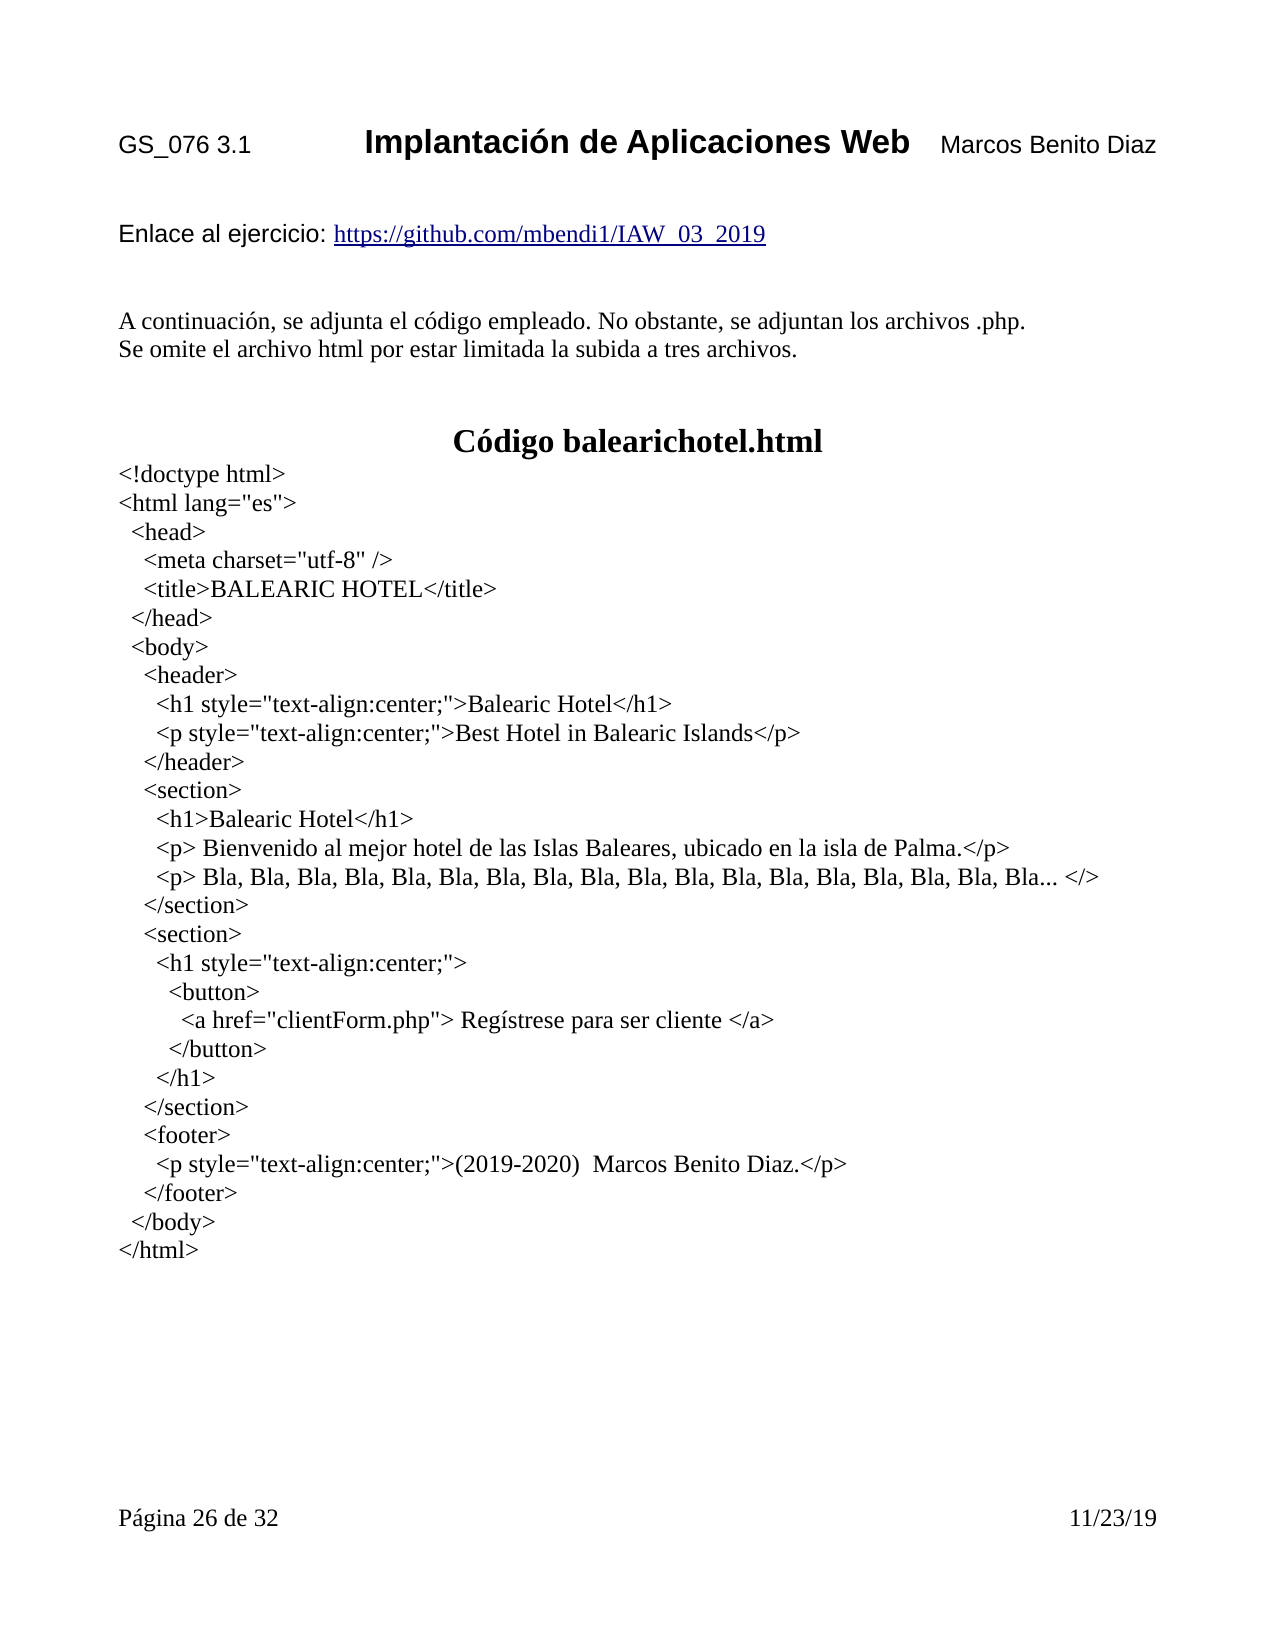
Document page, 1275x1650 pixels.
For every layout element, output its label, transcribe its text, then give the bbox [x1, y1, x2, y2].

text </head> [118, 603, 1157, 632]
text <title>BALEARIC HOTEL</title> [118, 574, 1157, 603]
text </section> [118, 1092, 1157, 1120]
text <p style="text-align:center;">Best Hotel in Balearic Islands</p> [118, 718, 1157, 747]
text <p style="text-align:center;">(2019-2020) Marcos Benito Diaz.</p> [118, 1149, 1157, 1178]
text <meta charset="utf-8" /> [118, 545, 1157, 574]
text <body> [118, 632, 1157, 660]
text </html> [118, 1235, 1157, 1264]
text Código balearichotel.html [118, 421, 1157, 459]
text </section> [118, 890, 1157, 919]
text <section> [118, 775, 1157, 804]
text </h1> [118, 1063, 1157, 1092]
text </body> [118, 1207, 1157, 1235]
text <a href="clientForm.php"> Regístrese para ser cliente </a> [118, 1005, 1157, 1034]
text <h1>Balearic Hotel</h1> [118, 804, 1157, 833]
text <h1 style="text-align:center;"> [118, 948, 1157, 977]
text <section> [118, 919, 1157, 948]
text <p> Bla, Bla, Bla, Bla, Bla, Bla, Bla, Bla, Bla, Bla, Bla, Bla, Bla, Bla, Bla, Bla, Bla, Bla... </> [118, 862, 1157, 890]
text <header> [118, 660, 1157, 689]
text Se omite el archivo html por estar limitada la subida a tres archivos. [118, 334, 1157, 363]
text A continuación, se adjunta el código empleado. No obstante, se adjuntan los archivos .php. [118, 306, 1157, 334]
text <!doctype html> [118, 459, 1157, 488]
text <html lang="es"> [118, 488, 1157, 517]
text </footer> [118, 1178, 1157, 1207]
text Enlace al ejercicio: https://github.com/mbendi1/IAW_03_2019 [118, 219, 1157, 248]
text </button> [118, 1034, 1157, 1063]
text <p> Bienvenido al mejor hotel de las Islas Baleares, ubicado en la isla de Palma.</p> [118, 833, 1157, 862]
text </header> [118, 747, 1157, 775]
text <button> [118, 977, 1157, 1005]
text <head> [118, 517, 1157, 545]
text <footer> [118, 1120, 1157, 1149]
text <h1 style="text-align:center;">Balearic Hotel</h1> [118, 689, 1157, 718]
